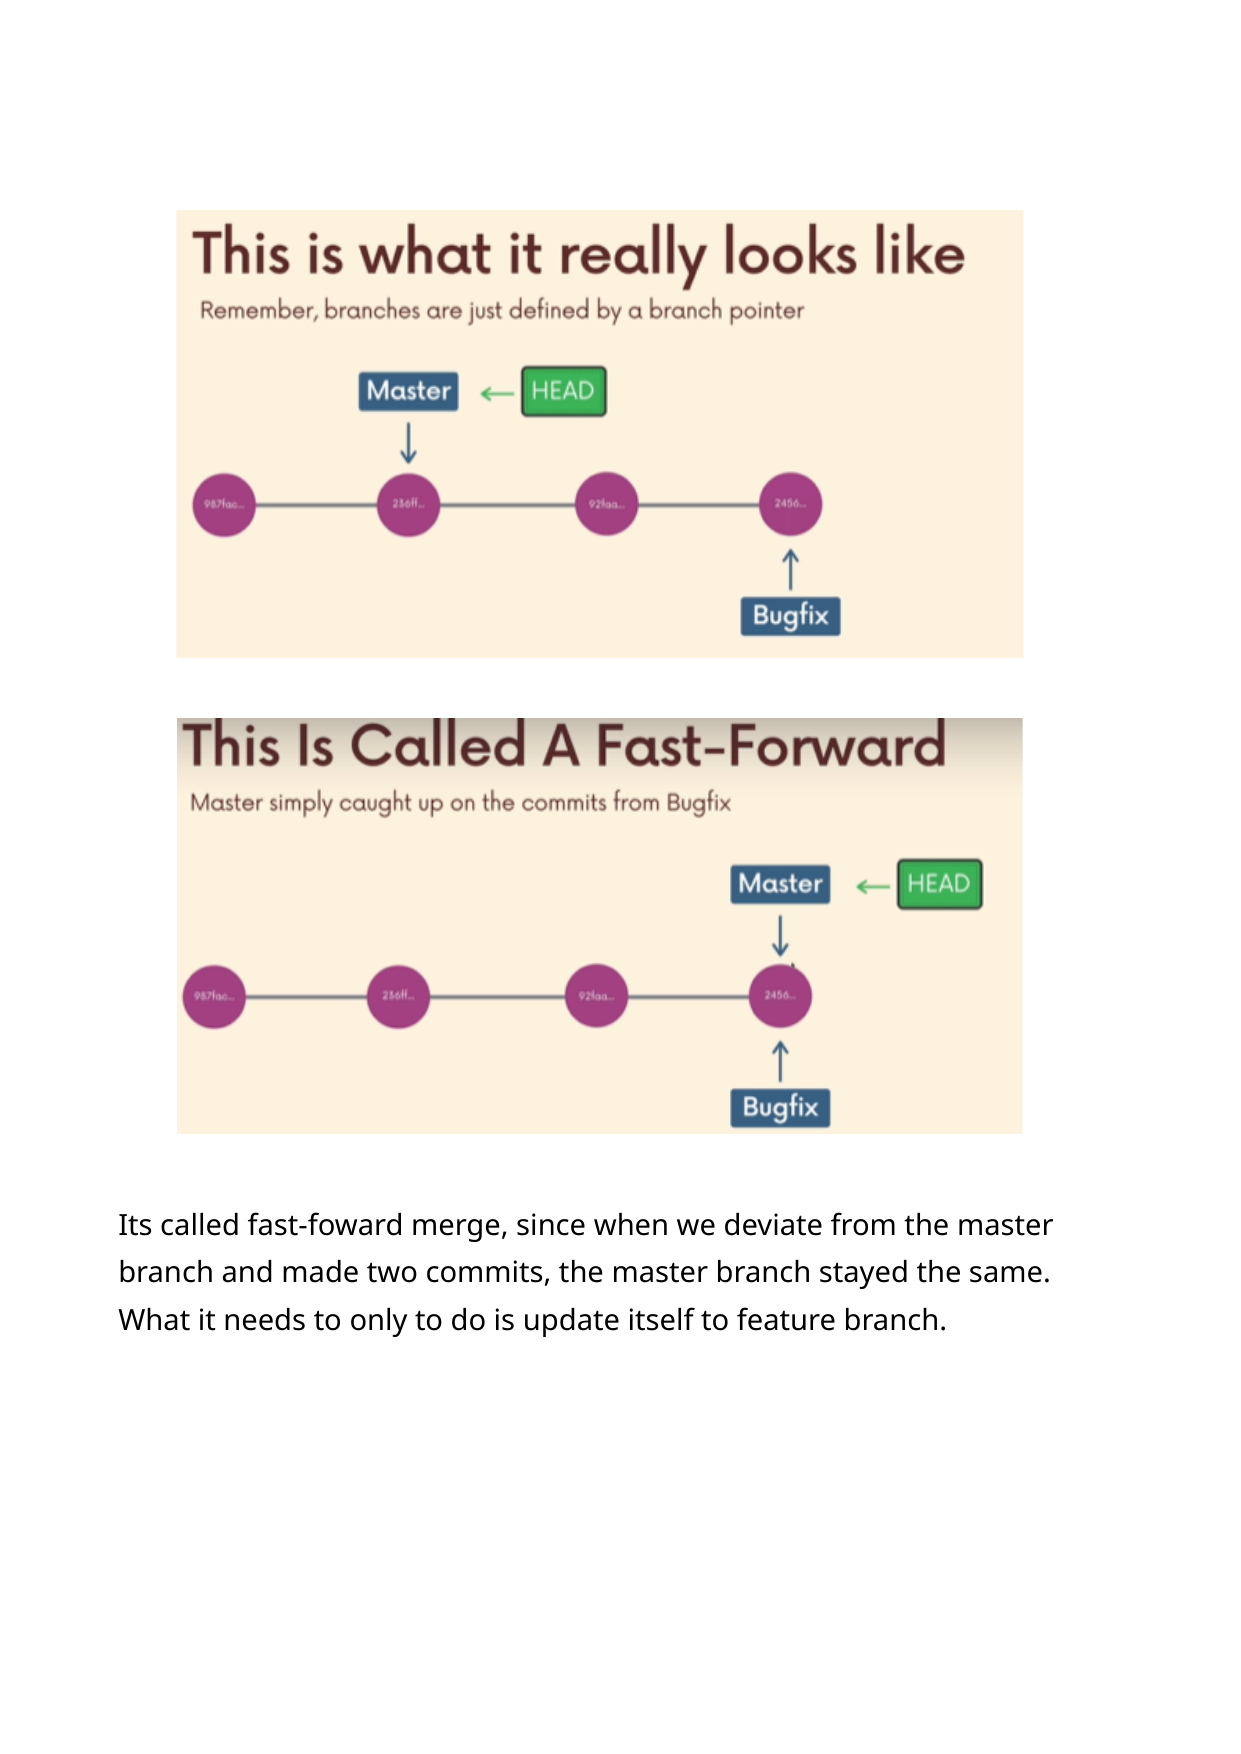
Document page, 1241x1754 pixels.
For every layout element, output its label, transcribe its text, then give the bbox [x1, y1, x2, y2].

text Its called fast-foward merge, since when we deviate from the master branch and made two commits, the master branch stayed the same. What it needs to only to do is update itself to feature branch. [118, 1204, 1122, 1339]
picture [177, 718, 1023, 1134]
picture [176, 210, 1024, 658]
